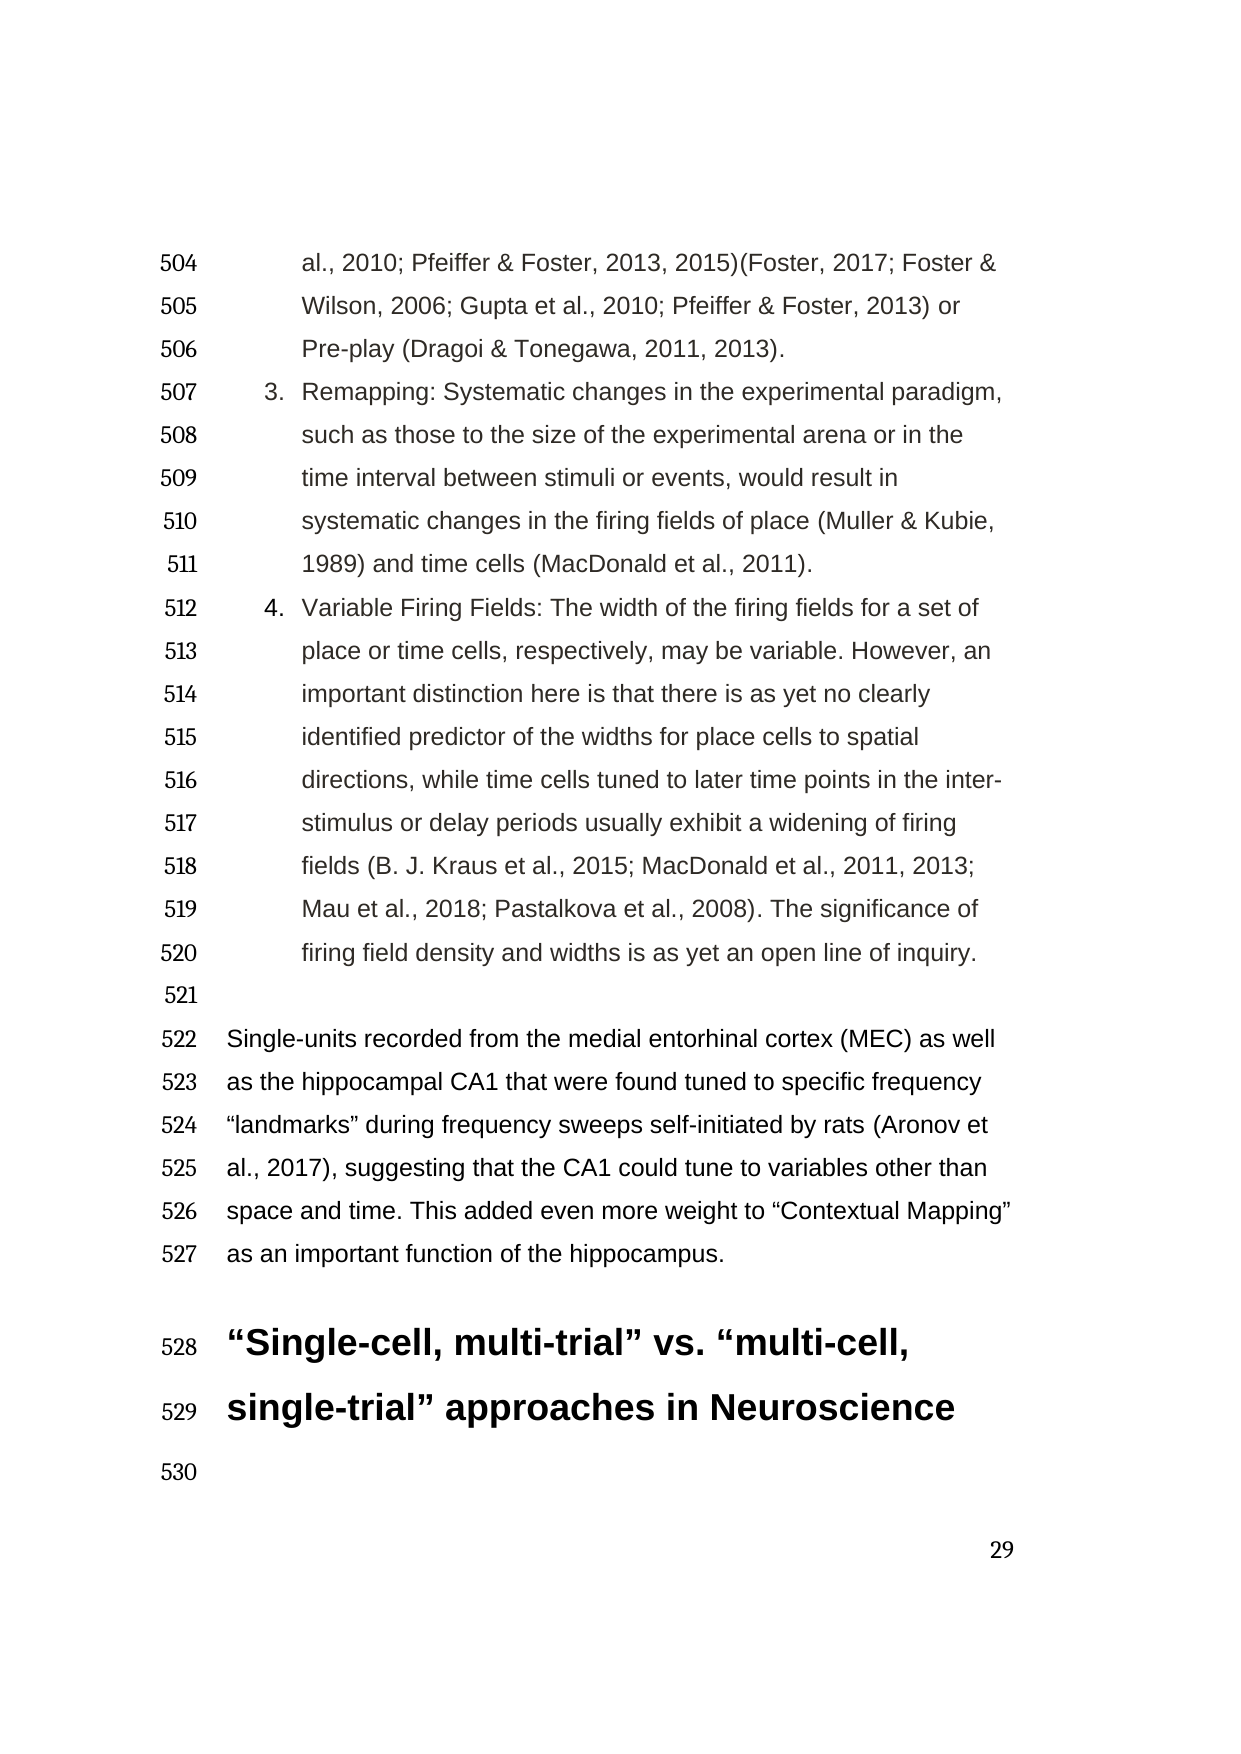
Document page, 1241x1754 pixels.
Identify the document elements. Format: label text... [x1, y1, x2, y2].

list Remapping: Systematic changes in the experimental paradigm, such as those to the size of the experimental arena or in the time interval between stimuli or events, would result in systematic changes in the firing fields of place (Muller & Kubie, 1989)⁠ and time cells (MacDonald et al., 2011)⁠. [264, 377, 1014, 578]
list al., 2010; Pfeiffer & Foster, 2013, 2015)⁠(Foster, 2017; Foster & Wilson, 2006; Gupta et al., 2010; Pfeiffer & Foster, 2013) or Pre-play (Dragoi & Tonegawa, 2011, 2013)⁠. [264, 248, 1014, 363]
text Single-units recorded from the medial entorhinal cortex (MEC) as well as the hippocampal CA1 that were found tuned to specific frequency “landmarks” during frequency sweeps self-initiated by rats (Aronov et al., 2017)⁠, suggesting that the CA1 could tune to variables other than space and time. This added even more weight to “Contextual Mapping” as an important function of the hippocampus. [226, 1024, 1014, 1268]
subtitle “Single-cell, multi-trial” vs. “multi-cell, single-trial” approaches in Neuroscience [226, 1320, 1014, 1428]
list Variable Firing Fields: The width of the firing fields for a set of place or time cells, respectively, may be variable. However, an important distinction here is that there is as yet no clearly identified predictor of the widths for place cells to spatial directions, while time cells tuned to later time points in the inter-stimulus or delay periods usually exhibit a widening of firing fields (B. J. Kraus et al., 2015; MacDonald et al., 2011, 2013; Mau et al., 2018; Pastalkova et al., 2008)⁠. The significance of firing field density and widths is as yet an open line of inquiry. [264, 593, 1014, 966]
